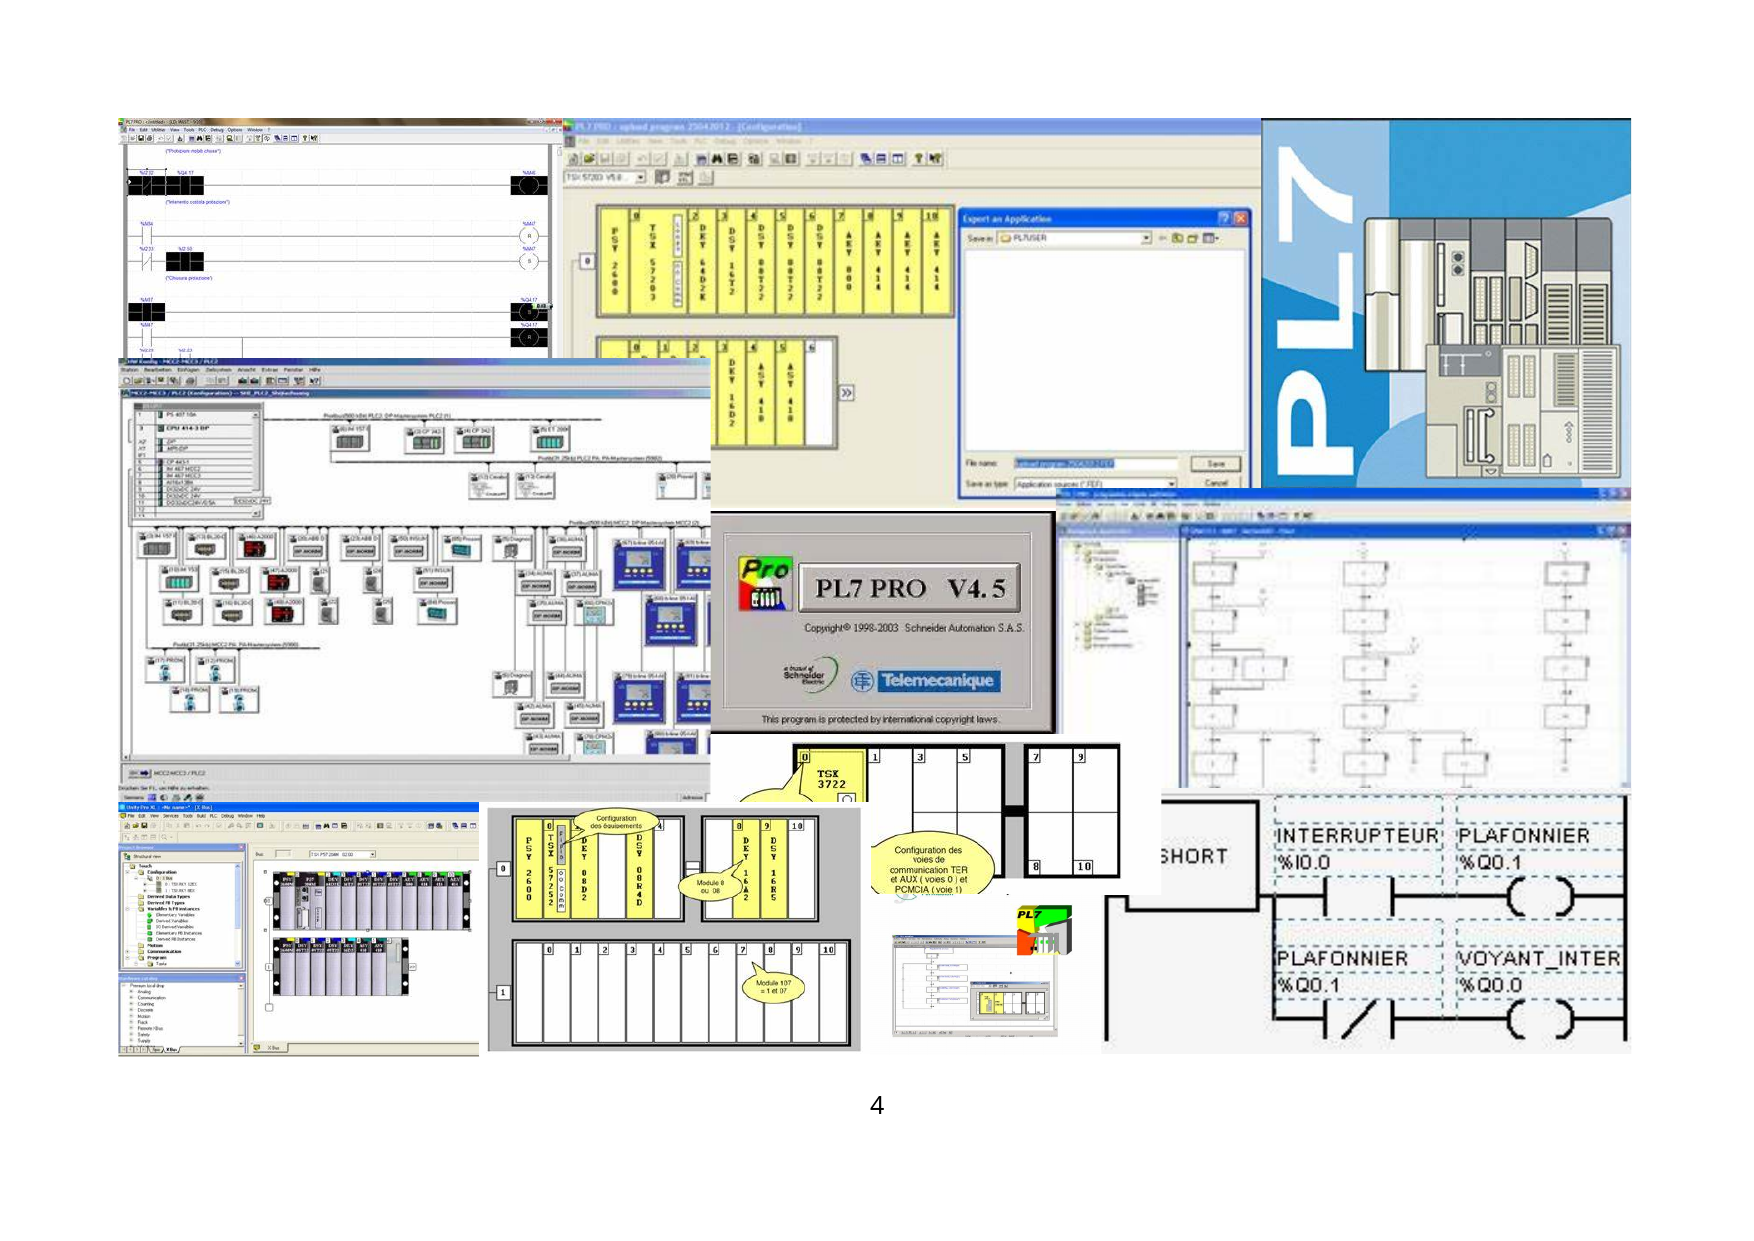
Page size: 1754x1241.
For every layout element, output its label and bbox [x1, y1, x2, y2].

picture [118, 118, 1632, 1057]
